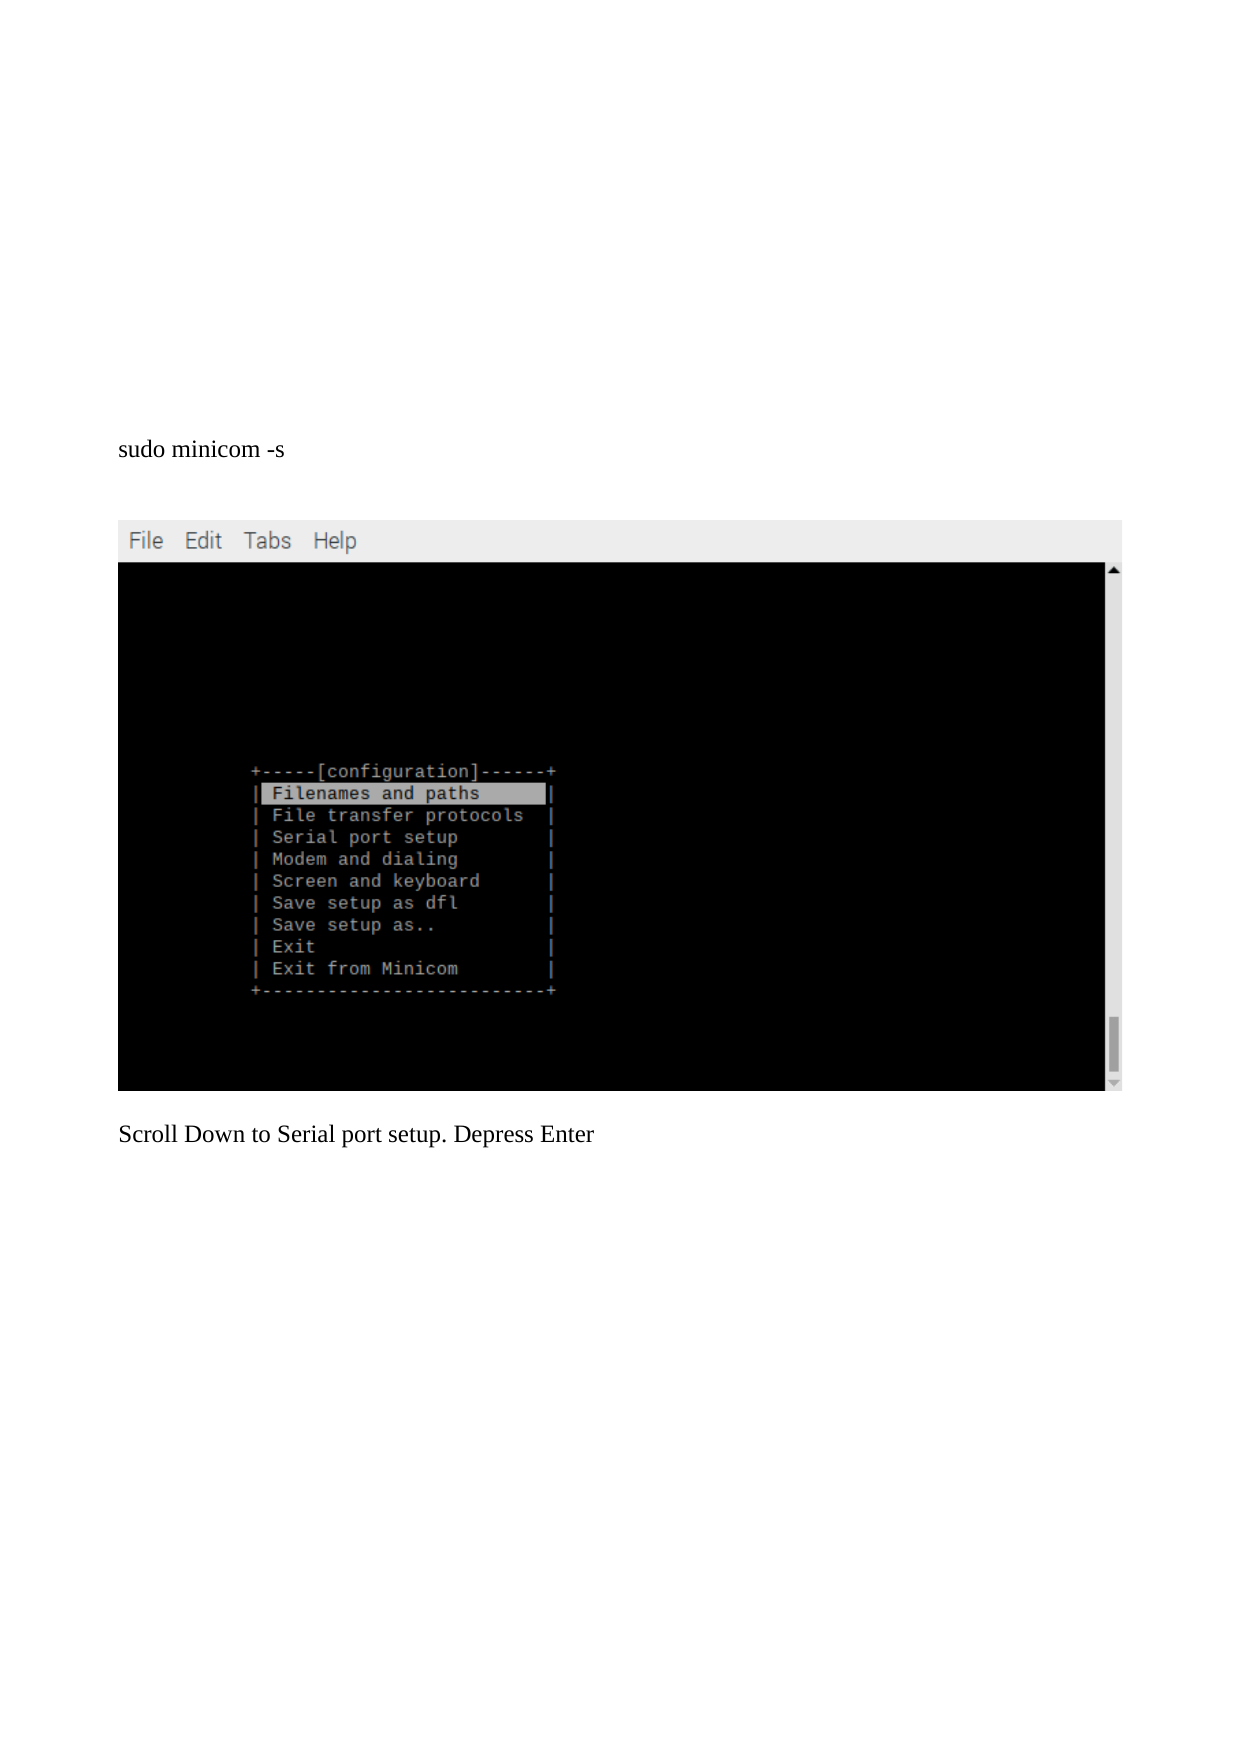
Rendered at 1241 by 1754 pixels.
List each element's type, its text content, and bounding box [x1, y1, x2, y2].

text sudo minicom -s [118, 434, 1122, 463]
text Scroll Down to Serial port setup. Depress Enter [118, 1119, 1122, 1148]
picture [118, 520, 1123, 1091]
